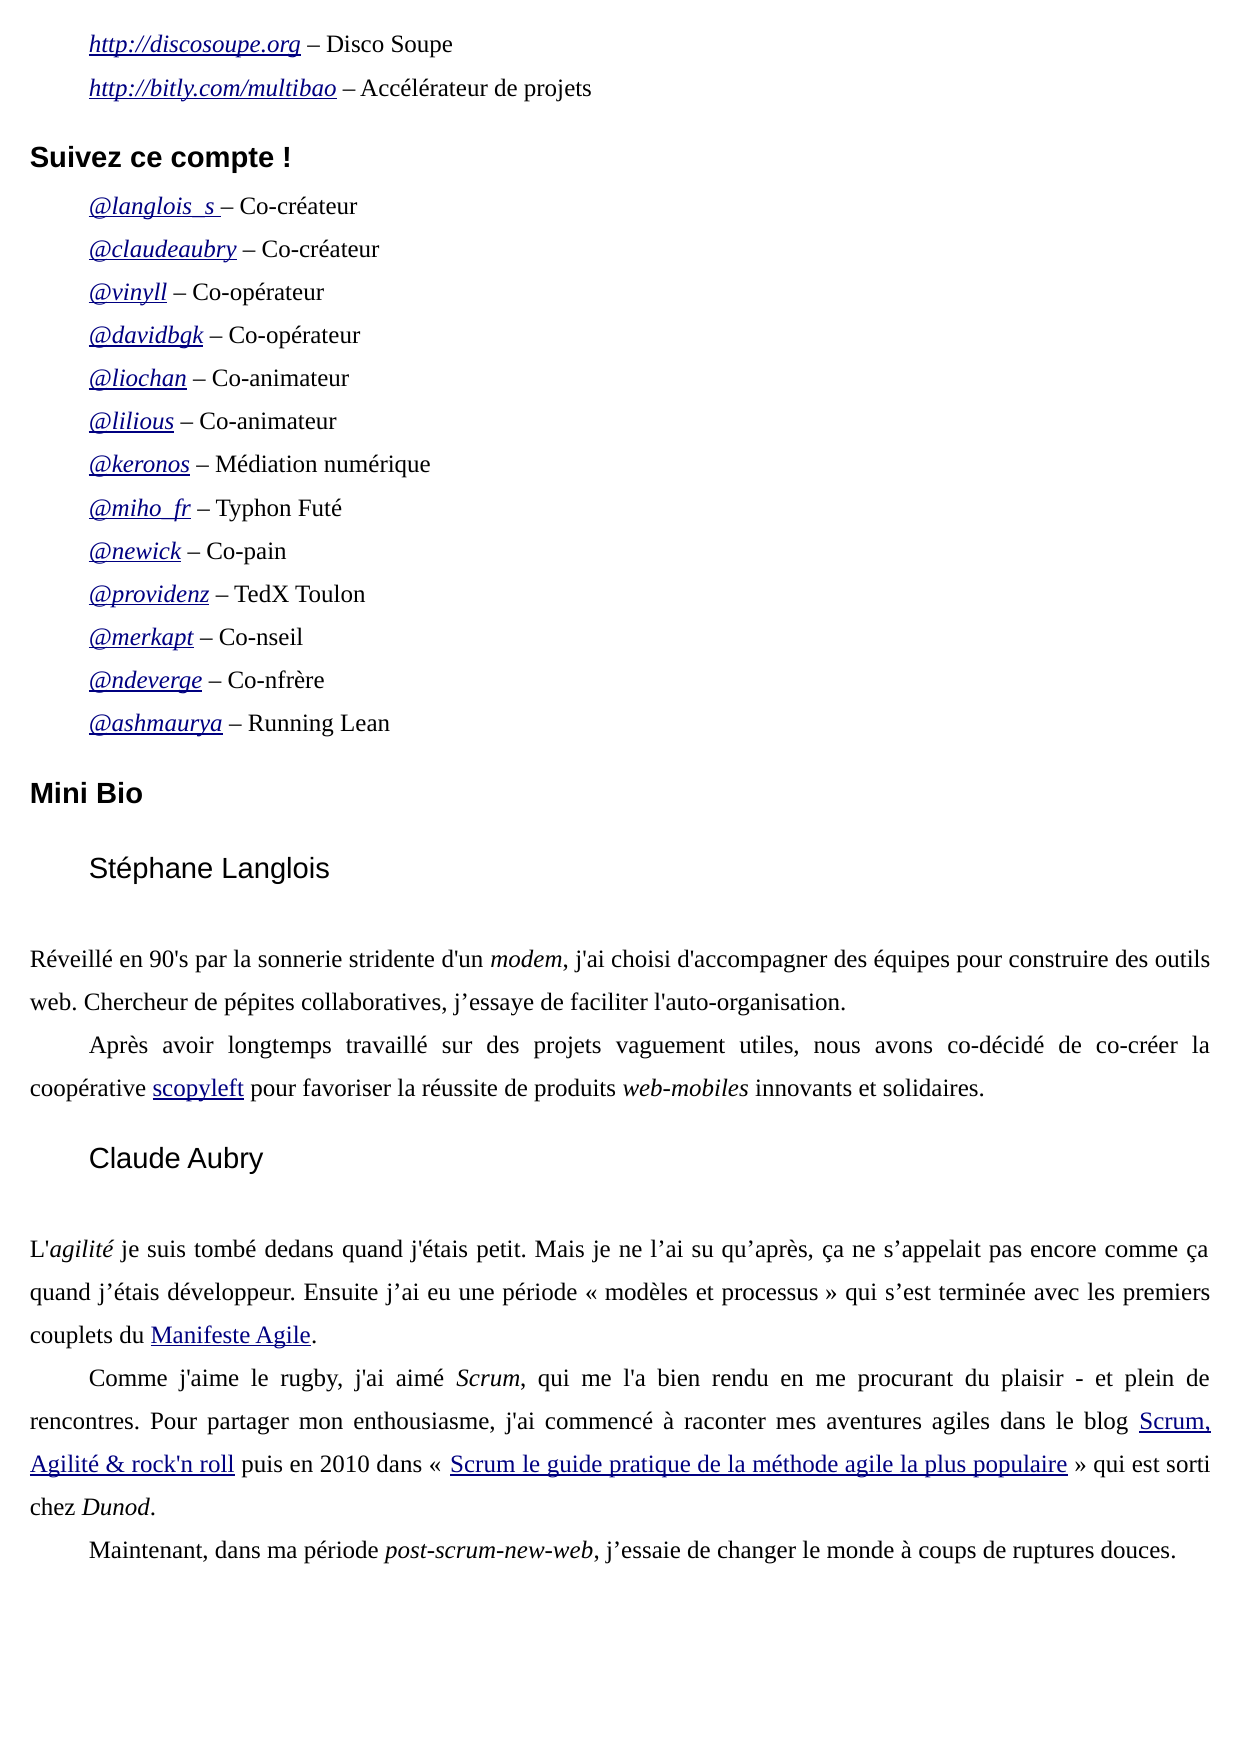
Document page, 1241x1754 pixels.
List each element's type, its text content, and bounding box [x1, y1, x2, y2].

text http://bitly.com/multibao – Accélérateur de projets [29, 73, 1211, 101]
text @newick – Co-pain [29, 536, 1211, 564]
text @davidbgk – Co-opérateur [29, 320, 1211, 349]
text @merkapt – Co-nseil [29, 622, 1211, 651]
subtitle Stéphane Langlois [29, 852, 1211, 885]
text http://discosoupe.org – Disco Soupe [29, 29, 1211, 58]
text @ashmaurya – Running Lean [29, 708, 1211, 737]
text L'agilité je suis tombé dedans quand j'étais petit. Mais je ne l’ai su qu’après, ça ne s’appelait pas encore comme ça quand j’étais développeur. Ensuite j’ai eu une période « modèles et processus » qui s’est terminée avec les premiers couplets du Manifeste Agile. [29, 1234, 1211, 1349]
text Réveillé en 90's par la sonnerie stridente d'un modem, j'ai choisi d'accompagner des équipes pour construire des outils web. Chercheur de pépites collaboratives, j’essaye de faciliter l'auto-organisation. [29, 944, 1211, 1016]
text Après avoir longtemps travaillé sur des projets vaguement utiles, nous avons co-décidé de co-créer la coopérative scopyleft pour favoriser la réussite de produits web-mobiles innovants et solidaires. [29, 1030, 1211, 1102]
text Maintenant, dans ma période post-scrum-new-web, j’essaie de changer le monde à coups de ruptures douces. [29, 1536, 1211, 1564]
text Comme j'aime le rugby, j'ai aimé Scrum, qui me l'a bien rendu en me procurant du plaisir - et plein de rencontres. Pour partager mon enthousiasme, j'ai commencé à raconter mes aventures agiles dans le blog Scrum, Agilité & rock'n roll puis en 2010 dans « Scrum le guide pratique de la méthode agile la plus populaire » qui est sorti chez Dunod. [29, 1363, 1211, 1521]
text @liochan – Co-animateur [29, 363, 1211, 392]
text @langlois_s – Co-créateur [29, 191, 1211, 219]
text @miho_fr – Typhon Futé [29, 493, 1211, 521]
text @providenz – TedX Toulon [29, 579, 1211, 608]
text @keronos – Médiation numérique [29, 449, 1211, 478]
text @claudeaubry – Co-créateur [29, 234, 1211, 263]
text @ndeverge – Co-nfrère [29, 665, 1211, 694]
text @lilious – Co-animateur [29, 406, 1211, 435]
text @vinyll – Co-opérateur [29, 277, 1211, 306]
subtitle Suivez ce compte ! [29, 141, 1211, 174]
subtitle Mini Bio [29, 776, 1211, 810]
subtitle Claude Aubry [29, 1141, 1211, 1175]
